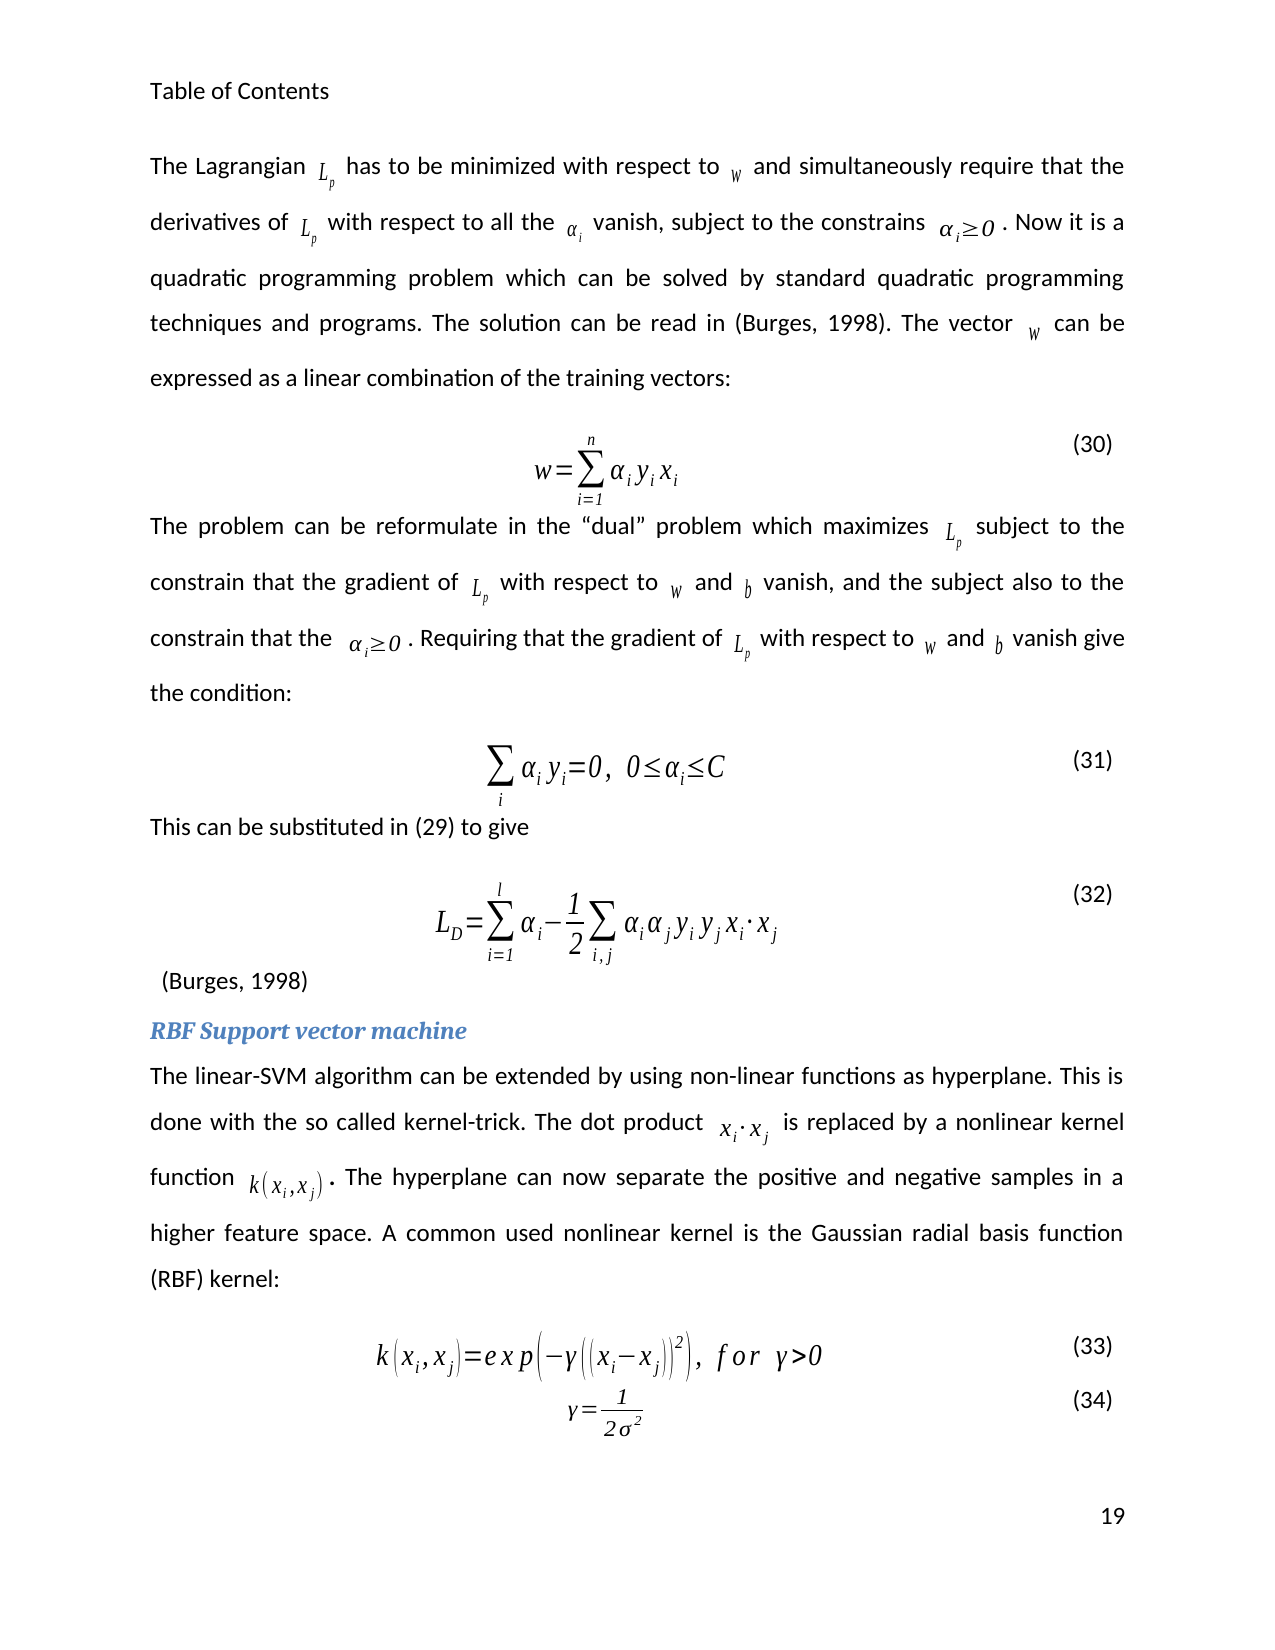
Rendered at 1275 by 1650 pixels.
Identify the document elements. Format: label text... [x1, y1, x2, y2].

text The Lagrangian has to be minimized with respect to and simultaneously require that the derivatives of with respect to all the vanish, subject to the constrains . Now it is a quadratic programming problem which can be solved by standard quadratic programming techniques and programs. The solution can be read in (Burges, 1998). The vector can be expressed as a linear combination of the training vectors: [150, 150, 1125, 392]
subtitle RBF Support vector machine [150, 1017, 1125, 1046]
table_header (32) [1061, 878, 1147, 965]
text The problem can be reformulate in the “dual” problem which maximizes subject to the constrain that the gradient of with respect to and vanish, and the subject also to the constrain that the. Requiring that the gradient of with respect to and vanish give the condition: [150, 510, 1125, 708]
table_header [150, 429, 1061, 510]
table_header [150, 878, 1061, 965]
table_header [150, 1330, 1061, 1384]
text The linear-SVM algorithm can be extended by using non-linear functions as hyperplane. This is done with the so called kernel-trick. The dot product is replaced by a nonlinear kernel function. The hyperplane can now separate the positive and negative samples in a higher feature space. A common used nonlinear kernel is the Gaussian radial basis function (RBF) kernel: [150, 1060, 1125, 1294]
table_cell (Burges, 1998) [150, 965, 1061, 996]
table_header (31) [1061, 744, 1147, 811]
table_cell [150, 1385, 1061, 1441]
table_header (33) [1061, 1330, 1147, 1384]
table_header [150, 744, 1061, 811]
table_header (30) [1061, 429, 1147, 510]
table_cell [1061, 965, 1147, 996]
table_cell (34) [1061, 1385, 1147, 1441]
text This can be substituted in (29) to give [150, 811, 1125, 842]
